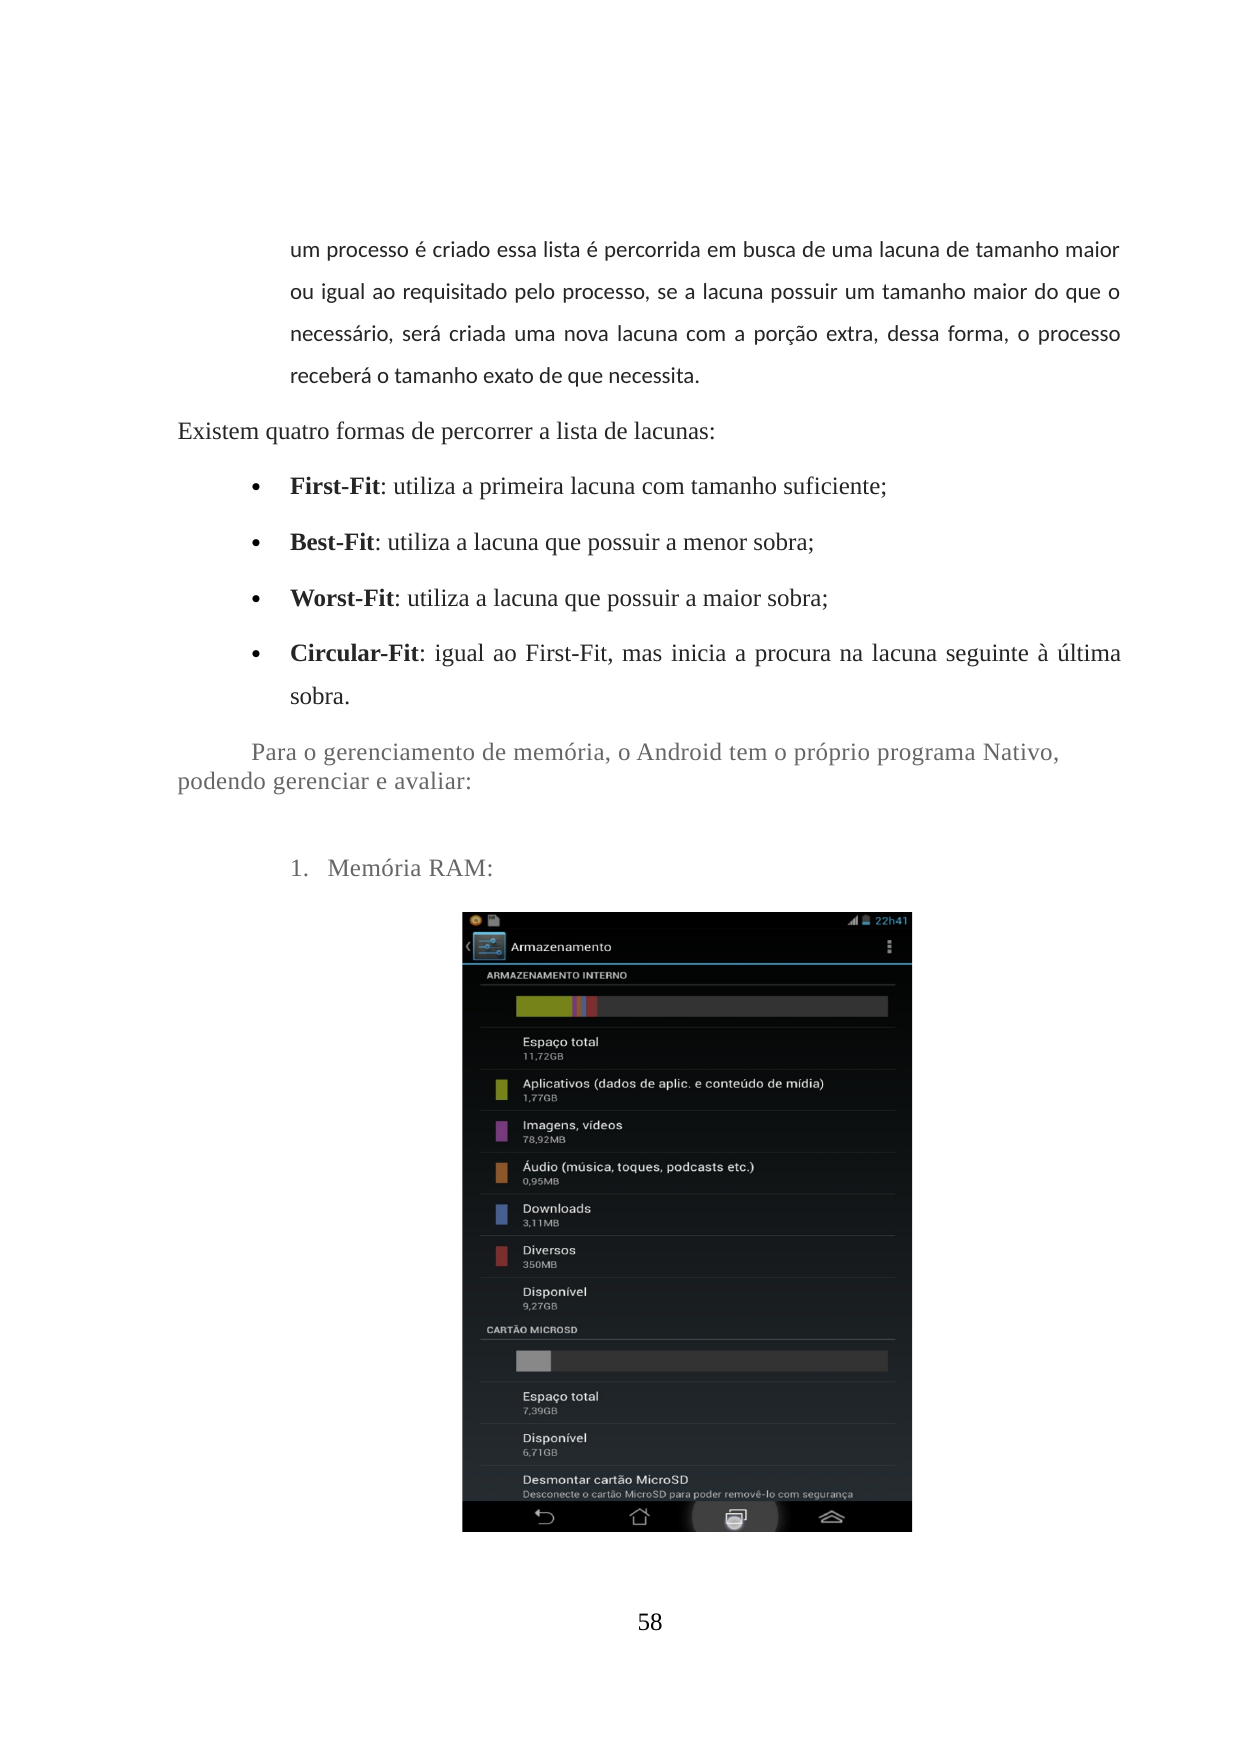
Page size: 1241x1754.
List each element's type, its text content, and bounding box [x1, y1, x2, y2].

list First-Fit: utiliza a primeira lacuna com tamanho suficiente; [252, 471, 1122, 500]
list Best-Fit: utiliza a lacuna que possuir a menor sobra; [252, 527, 1122, 556]
picture [462, 912, 913, 1532]
text Existem quatro formas de percorrer a lista de lacunas: [177, 416, 1122, 444]
list Circular-Fit: igual ao First-Fit, mas inicia a procura na lacuna seguinte à última sobra. [252, 638, 1122, 710]
list Worst-Fit: utiliza a lacuna que possuir a maior sobra; [252, 583, 1122, 611]
text Para o gerenciamento de memória, o Android tem o próprio programa Nativo, podendo gerenciar e avaliar: [177, 737, 1122, 794]
list um processo é criado essa lista é percorrida em busca de uma lacuna de tamanho maior ou igual ao requisitado pelo processo, se a lacuna possuir um tamanho maior do que o necessário, será criada uma nova lacuna com a porção extra, dessa forma, o processo receberá o tamanho exato de que necessita. [252, 235, 1122, 389]
list Memória RAM: [290, 850, 1122, 881]
